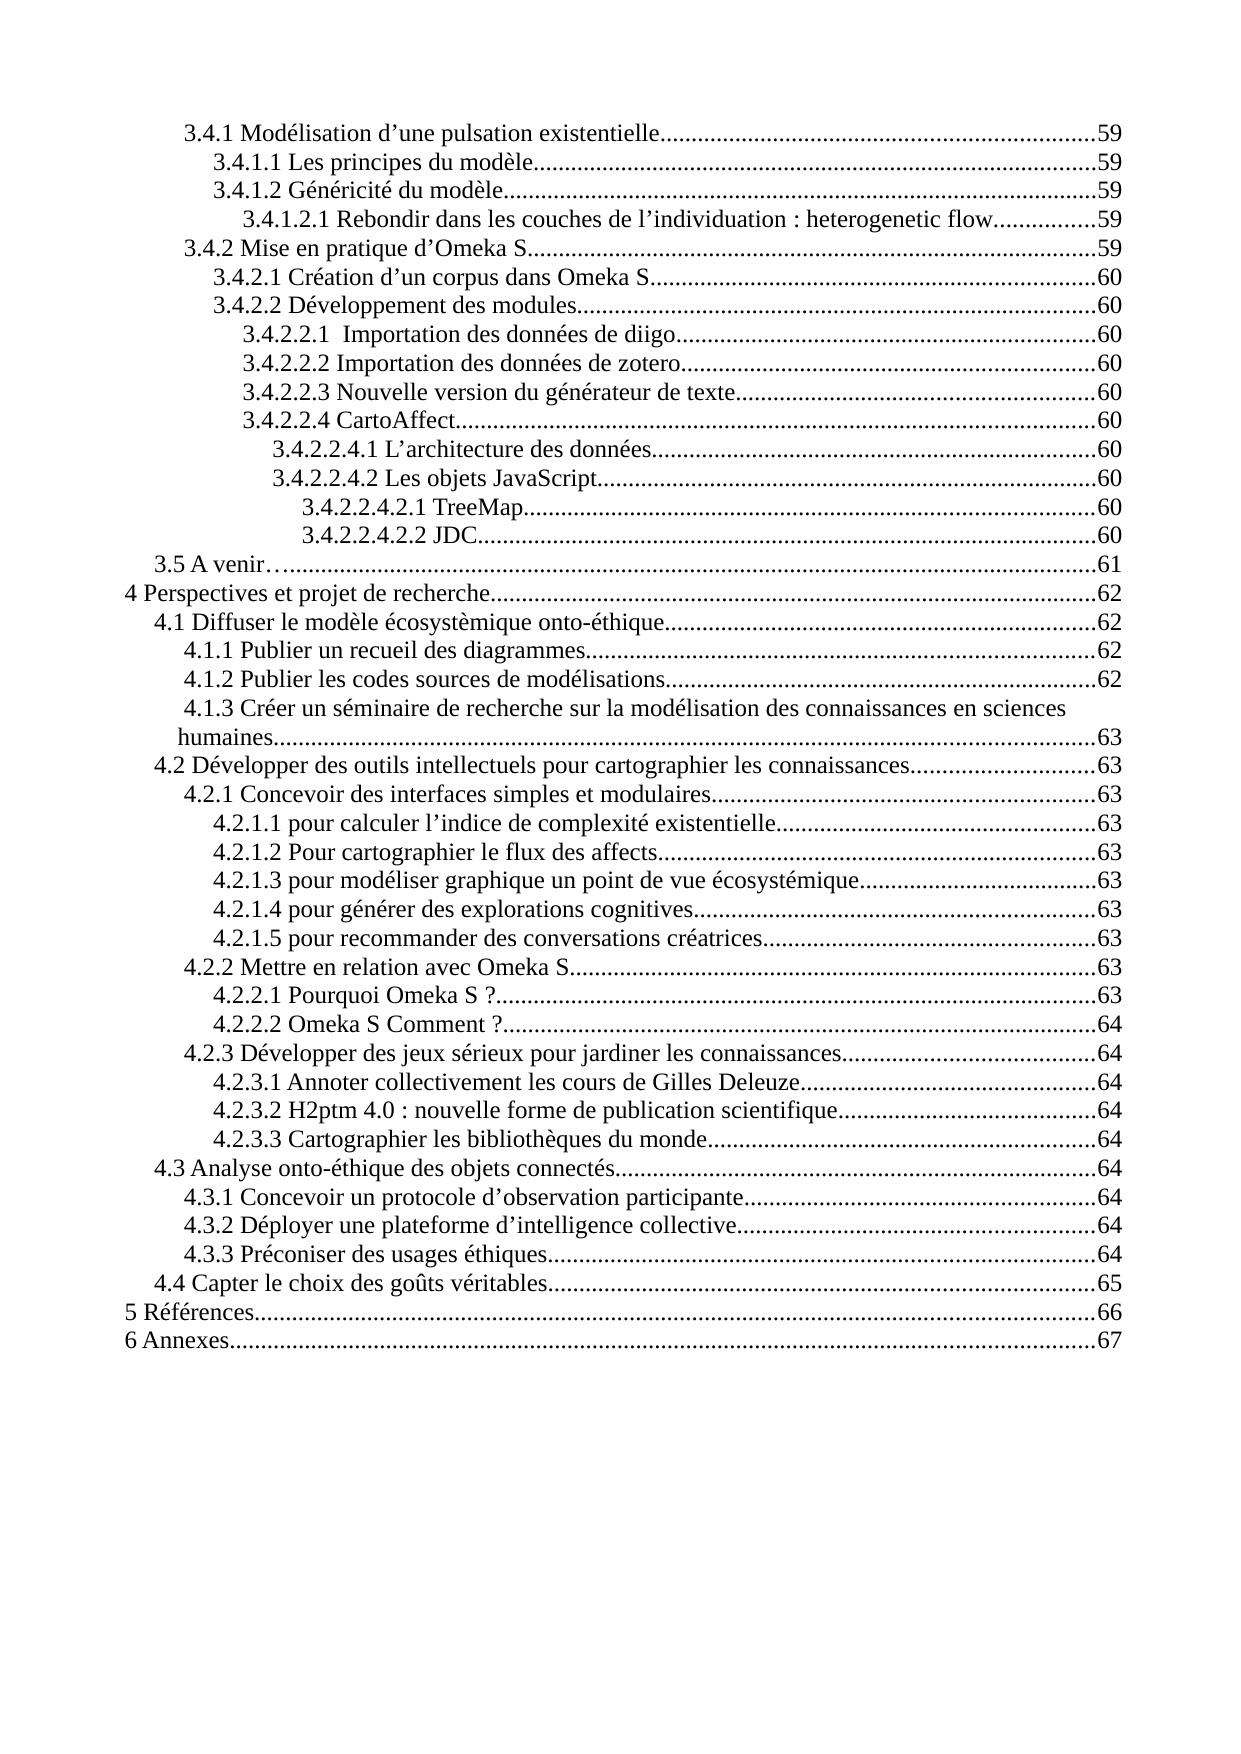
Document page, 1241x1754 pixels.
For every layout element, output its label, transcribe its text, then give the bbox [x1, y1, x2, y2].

text 3.4.2.2.2 Importation des données de zotero 60 [236, 348, 1122, 377]
text 3.4.2.2.3 Nouvelle version du générateur de texte 60 [236, 377, 1122, 406]
text 3.4.2.2 Développement des modules 60 [207, 291, 1122, 319]
text 4.3.1 Concevoir un protocole d’observation participante 64 [177, 1182, 1122, 1211]
text 4.2.1.4 pour générer des explorations cognitives 63 [207, 894, 1122, 923]
text 3.4.1 Modélisation d’une pulsation existentielle 59 [177, 118, 1122, 147]
text 4.1 Diffuser le modèle écosystèmique onto-éthique 62 [148, 607, 1122, 636]
text 3.5 A venir… 61 [148, 549, 1122, 578]
text 4.2.2.1 Pourquoi Omeka S ? 63 [207, 981, 1122, 1009]
text 4.1.3 Créer un séminaire de recherche sur la modélisation des connaissances en sciences humaines 63 [177, 693, 1122, 751]
text 3.4.2.2.4.1 L’architecture des données 60 [266, 434, 1122, 463]
text 3.4.2.2.4.2.1 TreeMap 60 [295, 492, 1122, 521]
text 4.2.3 Développer des jeux sérieux pour jardiner les connaissances 64 [177, 1038, 1122, 1067]
text 4.2.1.5 pour recommander des conversations créatrices 63 [207, 923, 1122, 952]
text 4.2 Développer des outils intellectuels pour cartographier les connaissances 63 [148, 751, 1122, 779]
text 4.3 Analyse onto-éthique des objets connectés 64 [148, 1153, 1122, 1182]
text 3.4.2.2.4 CartoAffect 60 [236, 406, 1122, 434]
text 3.4.2.2.4.2.2 JDC 60 [295, 521, 1122, 549]
text 4.2.1.3 pour modéliser graphique un point de vue écosystémique 63 [207, 866, 1122, 894]
text 4.2.1.1 pour calculer l’indice de complexité existentielle 63 [207, 808, 1122, 837]
text 4.2.1 Concevoir des interfaces simples et modulaires 63 [177, 779, 1122, 808]
text 3.4.2.2.4.2 Les objets JavaScript 60 [266, 463, 1122, 492]
text 3.4.2.1 Création d’un corpus dans Omeka S 60 [207, 262, 1122, 291]
text 4 Perspectives et projet de recherche 62 [118, 578, 1122, 607]
text 6 Annexes 67 [118, 1326, 1122, 1354]
text 4.1.1 Publier un recueil des diagrammes 62 [177, 636, 1122, 664]
text 3.4.1.2.1 Rebondir dans les couches de l’individuation : heterogenetic flow 59 [236, 204, 1122, 233]
text 3.4.1.2 Généricité du modèle 59 [207, 176, 1122, 204]
text 4.1.2 Publier les codes sources de modélisations 62 [177, 664, 1122, 693]
text 4.2.2 Mettre en relation avec Omeka S 63 [177, 952, 1122, 981]
text 5 Références 66 [118, 1297, 1122, 1326]
text 3.4.2.2.1 Importation des données de diigo 60 [236, 319, 1122, 348]
text 4.2.3.1 Annoter collectivement les cours de Gilles Deleuze 64 [207, 1067, 1122, 1096]
text 4.2.3.3 Cartographier les bibliothèques du monde 64 [207, 1124, 1122, 1153]
text 4.2.1.2 Pour cartographier le flux des affects 63 [207, 837, 1122, 866]
text 4.3.3 Préconiser des usages éthiques 64 [177, 1239, 1122, 1268]
text 4.4 Capter le choix des goûts véritables 65 [148, 1268, 1122, 1297]
text 4.2.3.2 H2ptm 4.0 : nouvelle forme de publication scientifique 64 [207, 1096, 1122, 1124]
text 4.3.2 Déployer une plateforme d’intelligence collective 64 [177, 1211, 1122, 1239]
text 4.2.2.2 Omeka S Comment ? 64 [207, 1009, 1122, 1038]
text 3.4.1.1 Les principes du modèle 59 [207, 147, 1122, 176]
text 3.4.2 Mise en pratique d’Omeka S 59 [177, 233, 1122, 262]
